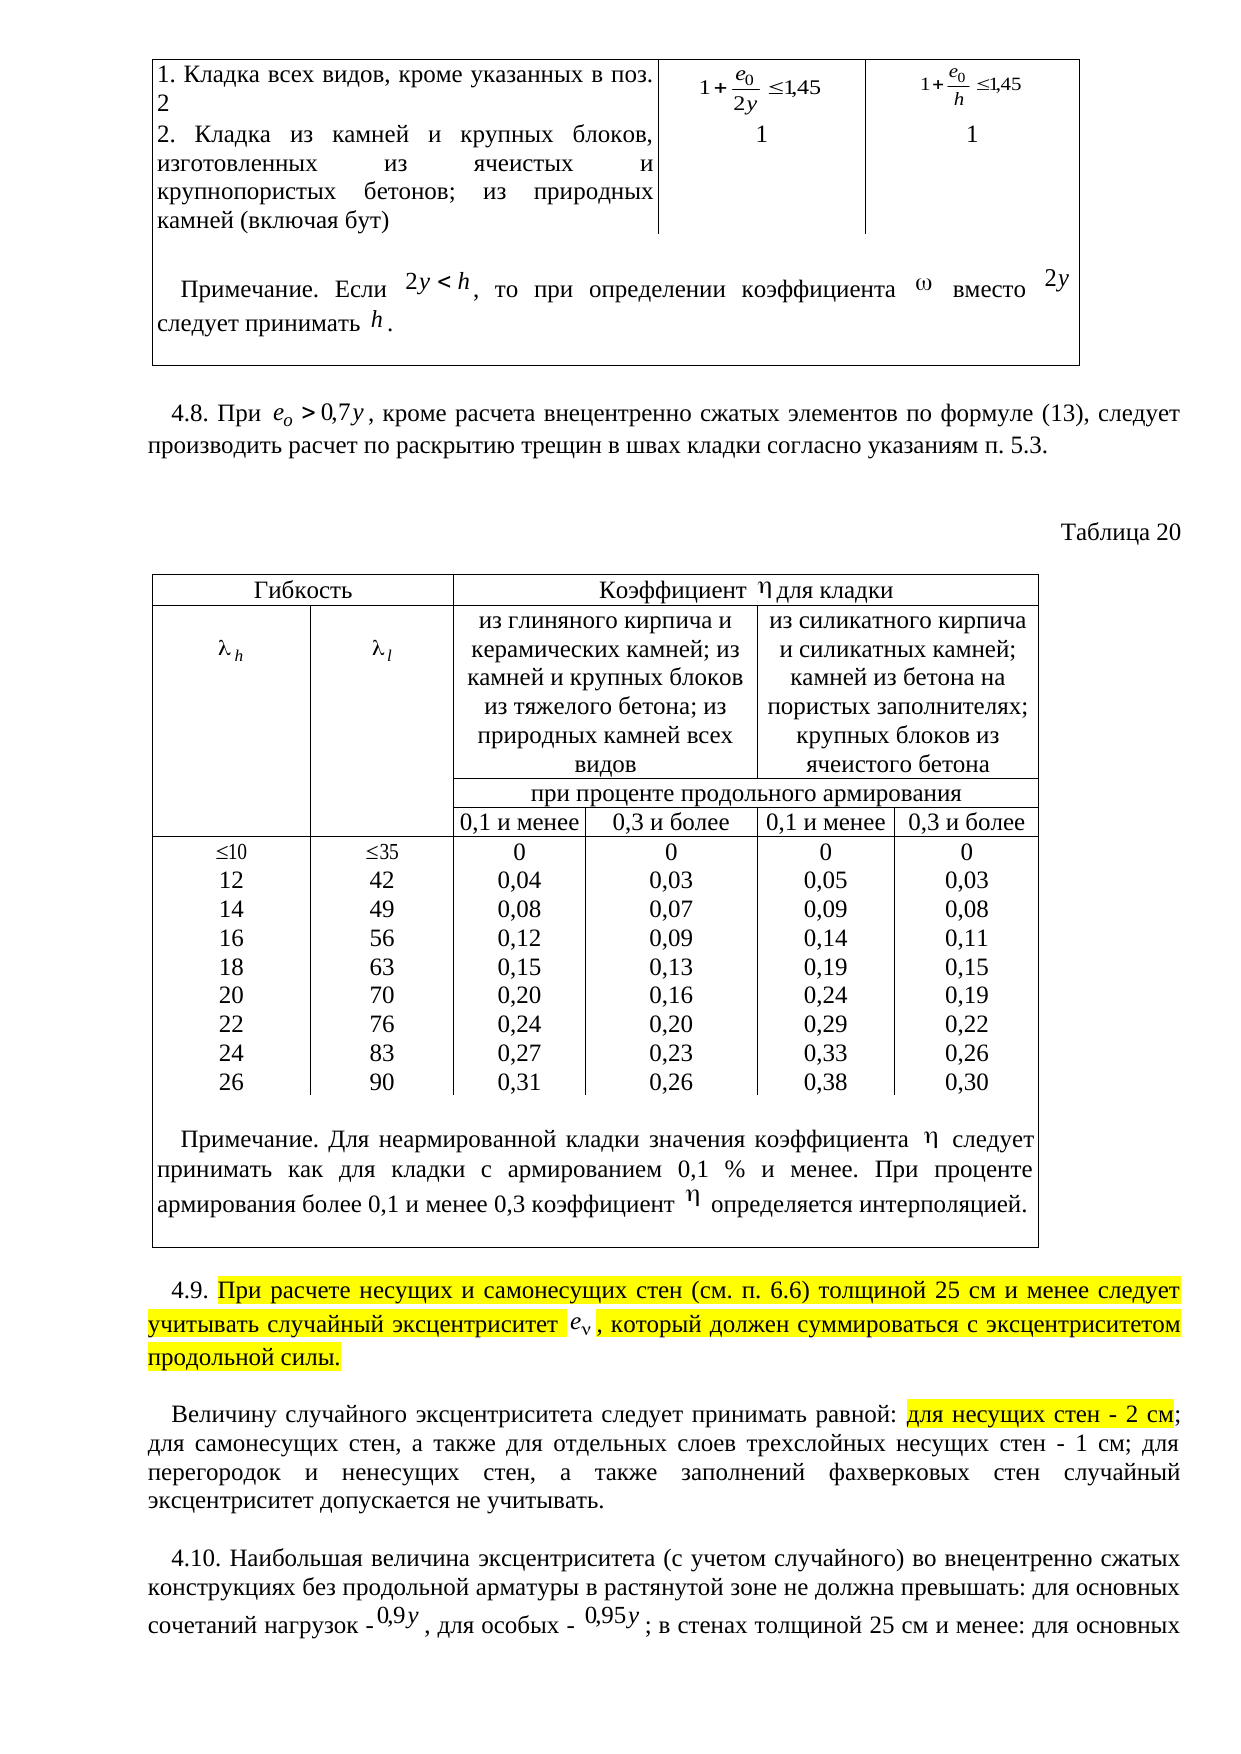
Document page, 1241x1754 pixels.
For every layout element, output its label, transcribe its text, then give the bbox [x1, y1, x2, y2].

table_cell 0,3 и более [586, 808, 757, 836]
table_cell 0,1 и менее [758, 808, 894, 836]
table_header #G0Гибкость [153, 575, 453, 604]
table_cell 1. Кладка всех видов, кроме указанных в поз. 2 [153, 60, 658, 119]
table_cell 12 14 16 18 20 22 24 26 [153, 837, 310, 1095]
table_cell 0,1 и менее [454, 808, 585, 836]
table_cell [311, 807, 453, 836]
table_cell 42 49 56 63 70 76 83 90 [311, 837, 453, 1095]
text Таблица 20 [148, 517, 1181, 546]
table_cell 0 0,03 0,08 0,11 0,15 0,19 0,22 0,26 0,30 [895, 837, 1038, 1095]
table_cell 0 0,05 0,09 0,14 0,19 0,24 0,29 0,33 0,38 [758, 837, 894, 1095]
table_cell [866, 60, 1079, 119]
table_cell [659, 60, 865, 119]
table_cell [153, 778, 310, 807]
table_cell [153, 807, 310, 836]
text 4.10. Наибольшая величина эксцентриситета (с учетом случайного) во внецентренно сжатых конструкциях без продольной арматуры в растянутой зоне не должна превышать: для основных сочетаний нагрузок -, для особых - ; в стенах толщиной 25 см и менее: для основных [148, 1543, 1181, 1639]
table_cell [311, 606, 453, 777]
table_cell из силикатного кирпича и силикатных камней; камней из бетона на пористых заполнителях; крупных блоков из ячеистого бетона [758, 606, 1038, 777]
table_cell 1 [866, 119, 1079, 234]
table_cell Примечание. Для неармированной кладки значения коэффициента следует принимать как для кладки с армированием 0,1 % и менее. При проценте армирования более 0,1 и менее 0,3 коэффициент определяется интерполяцией. [153, 1095, 1038, 1246]
text Величину случайного эксцентриситета следует принимать равной: для несущих стен - 2 см; для самонесущих стен, а также для отдельных слоев трехслойных несущих стен - 1 см; для перегородок и ненесущих стен, а также заполнений фахверковых стен случайный эксцентриситет допускается не учитывать. [148, 1399, 1181, 1514]
text 4.9. При расчете несущих и самонесущих стен (см. п. 6.6) толщиной 25 см и менее следует учитывать случайный эксцентриситет , который должен суммироваться с эксцентриситетом продольной силы. [148, 1276, 1181, 1371]
text 4.8. При , кроме расчета внецентренно сжатых элементов по формуле (13), следует производить расчет по раскрытию трещин в швах кладки согласно указаниям п. 5.3. [148, 394, 1181, 459]
table_cell [153, 606, 310, 777]
table_header Коэффициент для кладки [454, 575, 1038, 605]
table_cell Примечание. Если , то при определении коэффициента вместо следует принимать . [153, 234, 1079, 365]
table_cell 0,3 и более [895, 808, 1038, 836]
table_cell из глиняного кирпича и керамических камней; из камней и крупных блоков из тяжелого бетона; из природных камней всех видов [454, 606, 757, 777]
table_cell 0 0,04 0,08 0,12 0,15 0,20 0,24 0,27 0,31 [454, 837, 585, 1095]
table_cell 1 [659, 119, 865, 234]
table_cell при проценте продольного армирования [454, 779, 1038, 807]
table_cell [311, 778, 453, 807]
table_cell 2. Кладка из камней и крупных блоков, изготовленных из ячеистых и крупнопористых бетонов; из природных камней (включая бут) [153, 119, 658, 234]
table_cell 0 0,03 0,07 0,09 0,13 0,16 0,20 0,23 0,26 [586, 837, 757, 1095]
